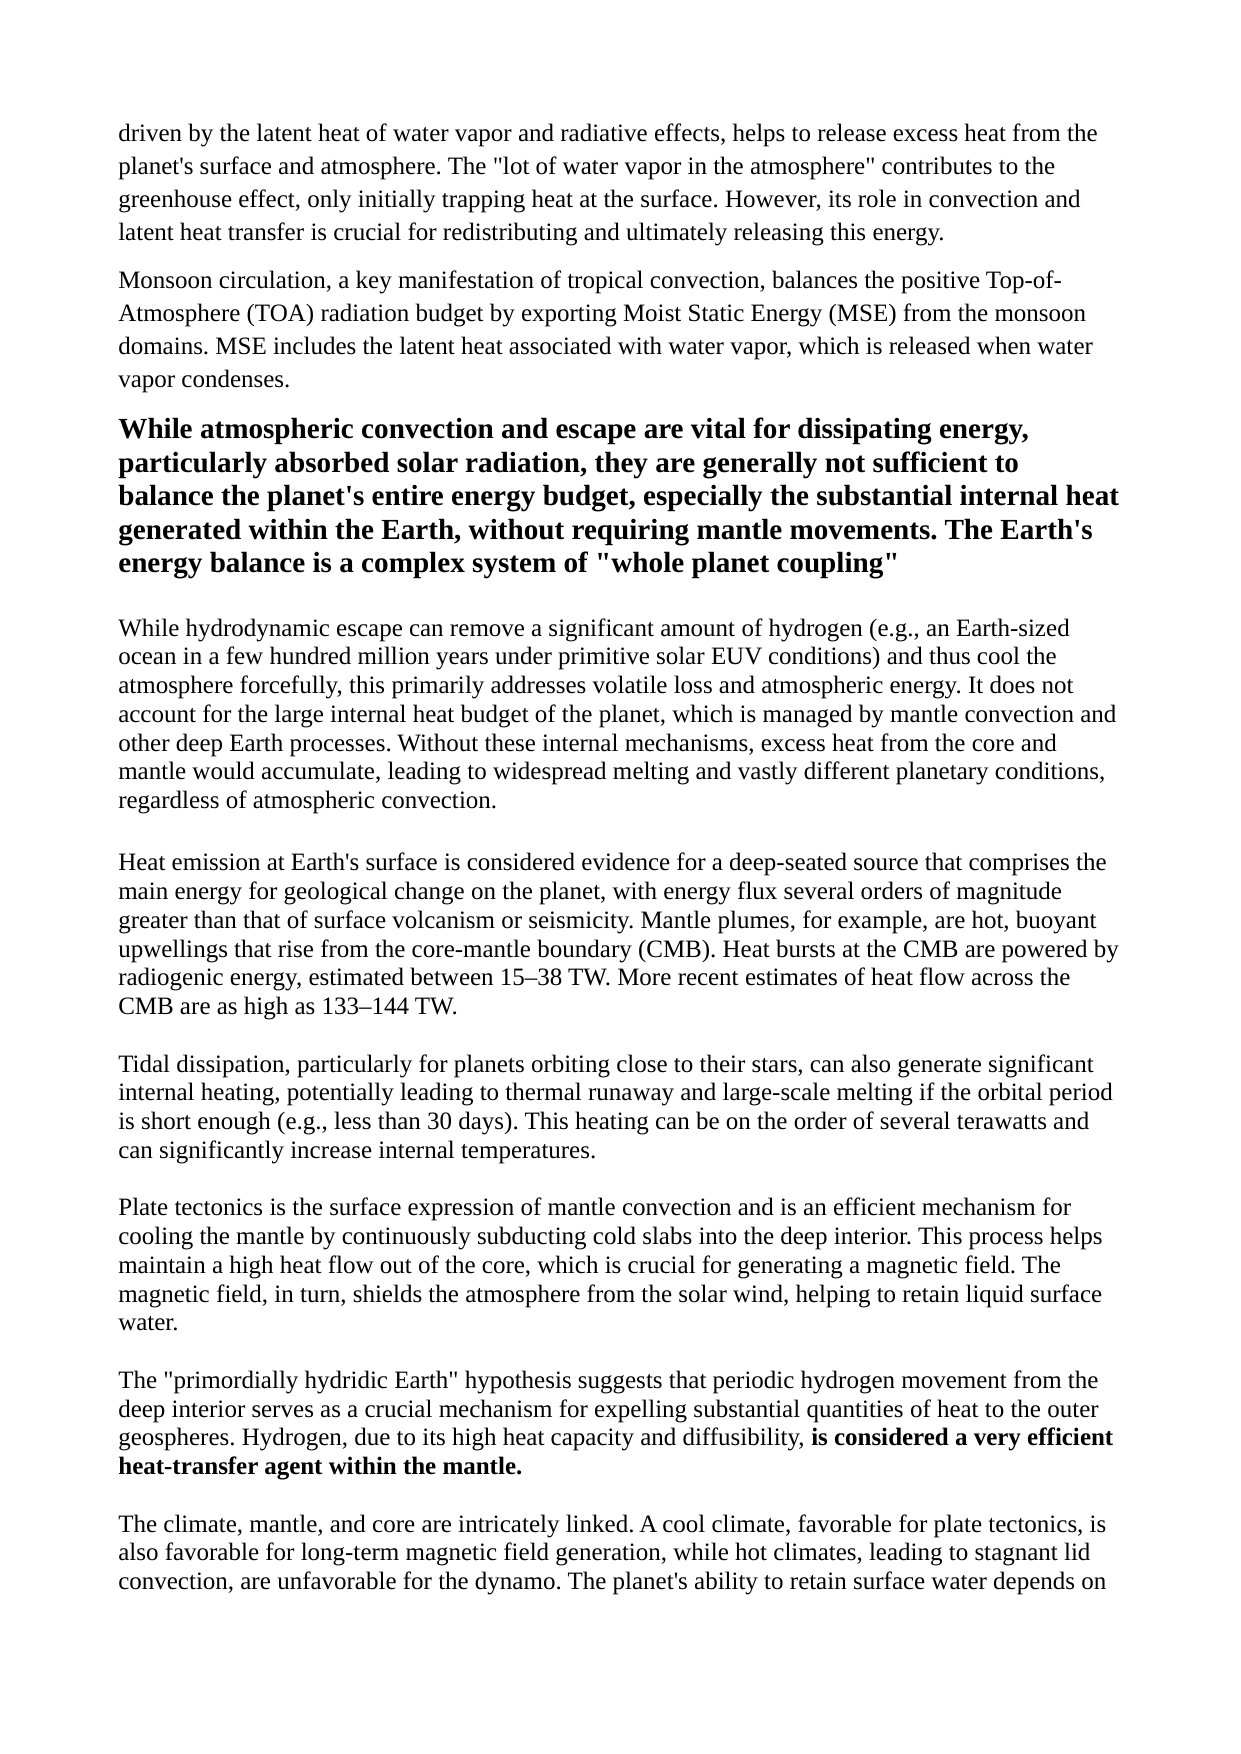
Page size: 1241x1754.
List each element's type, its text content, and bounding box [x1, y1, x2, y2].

text Monsoon circulation, a key manifestation of tropical convection, balances the positive Top-of-Atmosphere (TOA) radiation budget by exporting Moist Static Energy (MSE) from the monsoon domains. MSE includes the latent heat associated with water vapor, which is released when water vapor condenses. [118, 265, 1122, 393]
text Tidal dissipation, particularly for planets orbiting close to their stars, can also generate significant internal heating, potentially leading to thermal runaway and large-scale melting if the orbital period is short enough (e.g., less than 30 days). This heating can be on the order of several terawatts and can significantly increase internal temperatures. [118, 1049, 1122, 1164]
text Heat emission at Earth's surface is considered evidence for a deep-seated source that comprises the main energy for geological change on the planet, with energy flux several orders of magnitude greater than that of surface volcanism or seismicity. Mantle plumes, for example, are hot, buoyant upwellings that rise from the core-mantle boundary (CMB). Heat bursts at the CMB are powered by radiogenic energy, estimated between 15–38 TW. More recent estimates of heat flow across the CMB are as high as 133–144 TW. [118, 847, 1122, 1020]
text While atmospheric convection and escape are vital for dissipating energy, particularly absorbed solar radiation, they are generally not sufficient to balance the planet's entire energy budget, especially the substantial internal heat generated within the Earth, without requiring mantle movements. The Earth's energy balance is a complex system of "whole planet coupling" [118, 411, 1122, 579]
text While hydrodynamic escape can remove a significant amount of hydrogen (e.g., an Earth-sized ocean in a few hundred million years under primitive solar EUV conditions) and thus cool the atmosphere forcefully, this primarily addresses volatile loss and atmospheric energy. It does not account for the large internal heat budget of the planet, which is managed by mantle convection and other deep Earth processes. Without these internal mechanisms, excess heat from the core and mantle would accumulate, leading to widespread melting and vastly different planetary conditions, regardless of atmospheric convection. [118, 613, 1122, 814]
text driven by the latent heat of water vapor and radiative effects, helps to release excess heat from the planet's surface and atmosphere. The "lot of water vapor in the atmosphere" contributes to the greenhouse effect, only initially trapping heat at the surface. However, its role in convection and latent heat transfer is crucial for redistributing and ultimately releasing this energy. [118, 118, 1122, 246]
text The climate, mantle, and core are intricately linked. A cool climate, favorable for plate tectonics, is also favorable for long-term magnetic field generation, while hot climates, leading to stagnant lid convection, are unfavorable for the dynamo. The planet's ability to retain surface water depends on [118, 1509, 1122, 1595]
text Plate tectonics is the surface expression of mantle convection and is an efficient mechanism for cooling the mantle by continuously subducting cold slabs into the deep interior. This process helps maintain a high heat flow out of the core, which is crucial for generating a magnetic field. The magnetic field, in turn, shields the atmosphere from the solar wind, helping to retain liquid surface water. [118, 1192, 1122, 1336]
text The "primordially hydridic Earth" hypothesis suggests that periodic hydrogen movement from the deep interior serves as a crucial mechanism for expelling substantial quantities of heat to the outer geospheres. Hydrogen, due to its high heat capacity and diffusibility, is considered a very efficient heat-transfer agent within the mantle. [118, 1365, 1122, 1480]
